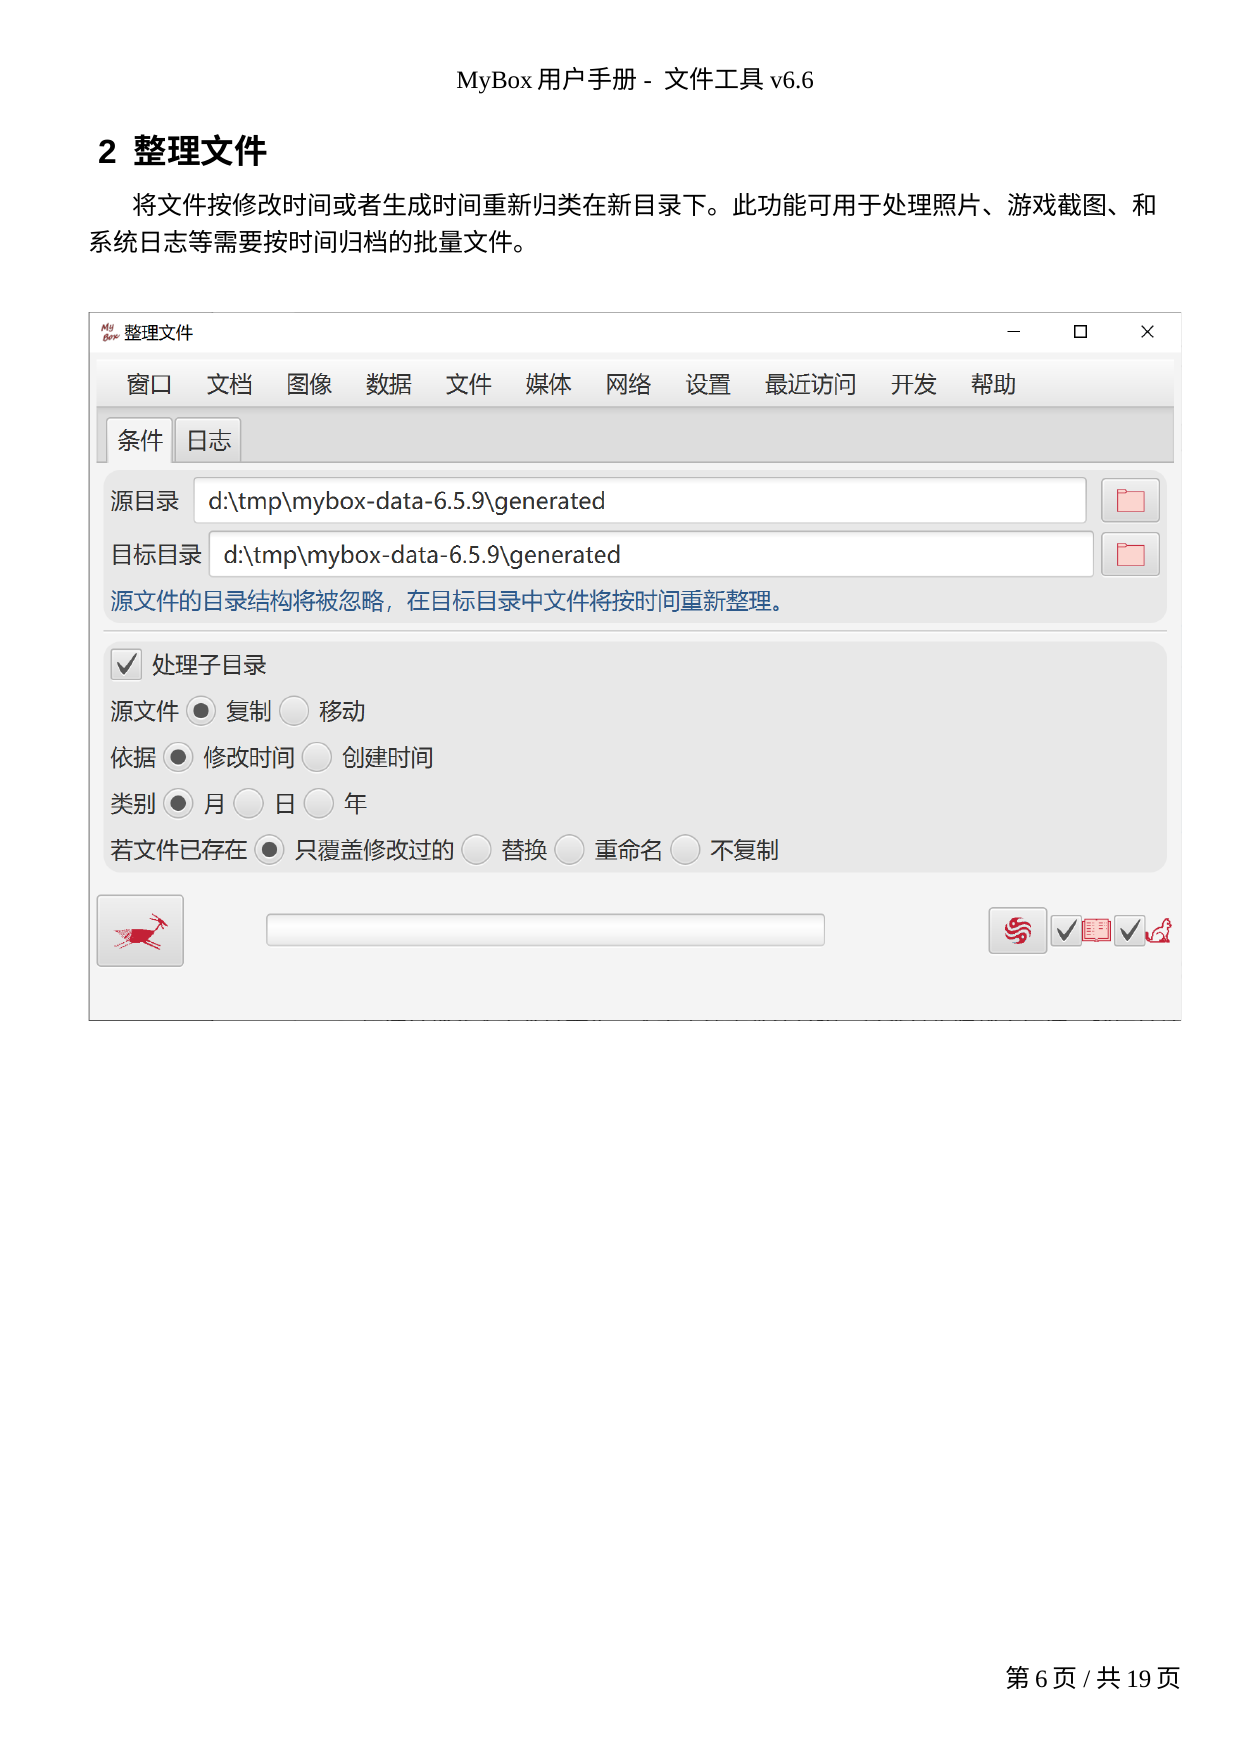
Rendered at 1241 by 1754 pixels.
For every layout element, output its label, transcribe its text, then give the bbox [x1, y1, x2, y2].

subtitle 整理文件 [88, 125, 1181, 173]
picture [88, 312, 1182, 1021]
text 将文件按修改时间或者生成时间重新归类在新目录下。此功能可用于处理照片、游戏截图、和系统日志等需要按时间归档的批量文件。 [88, 186, 1181, 258]
